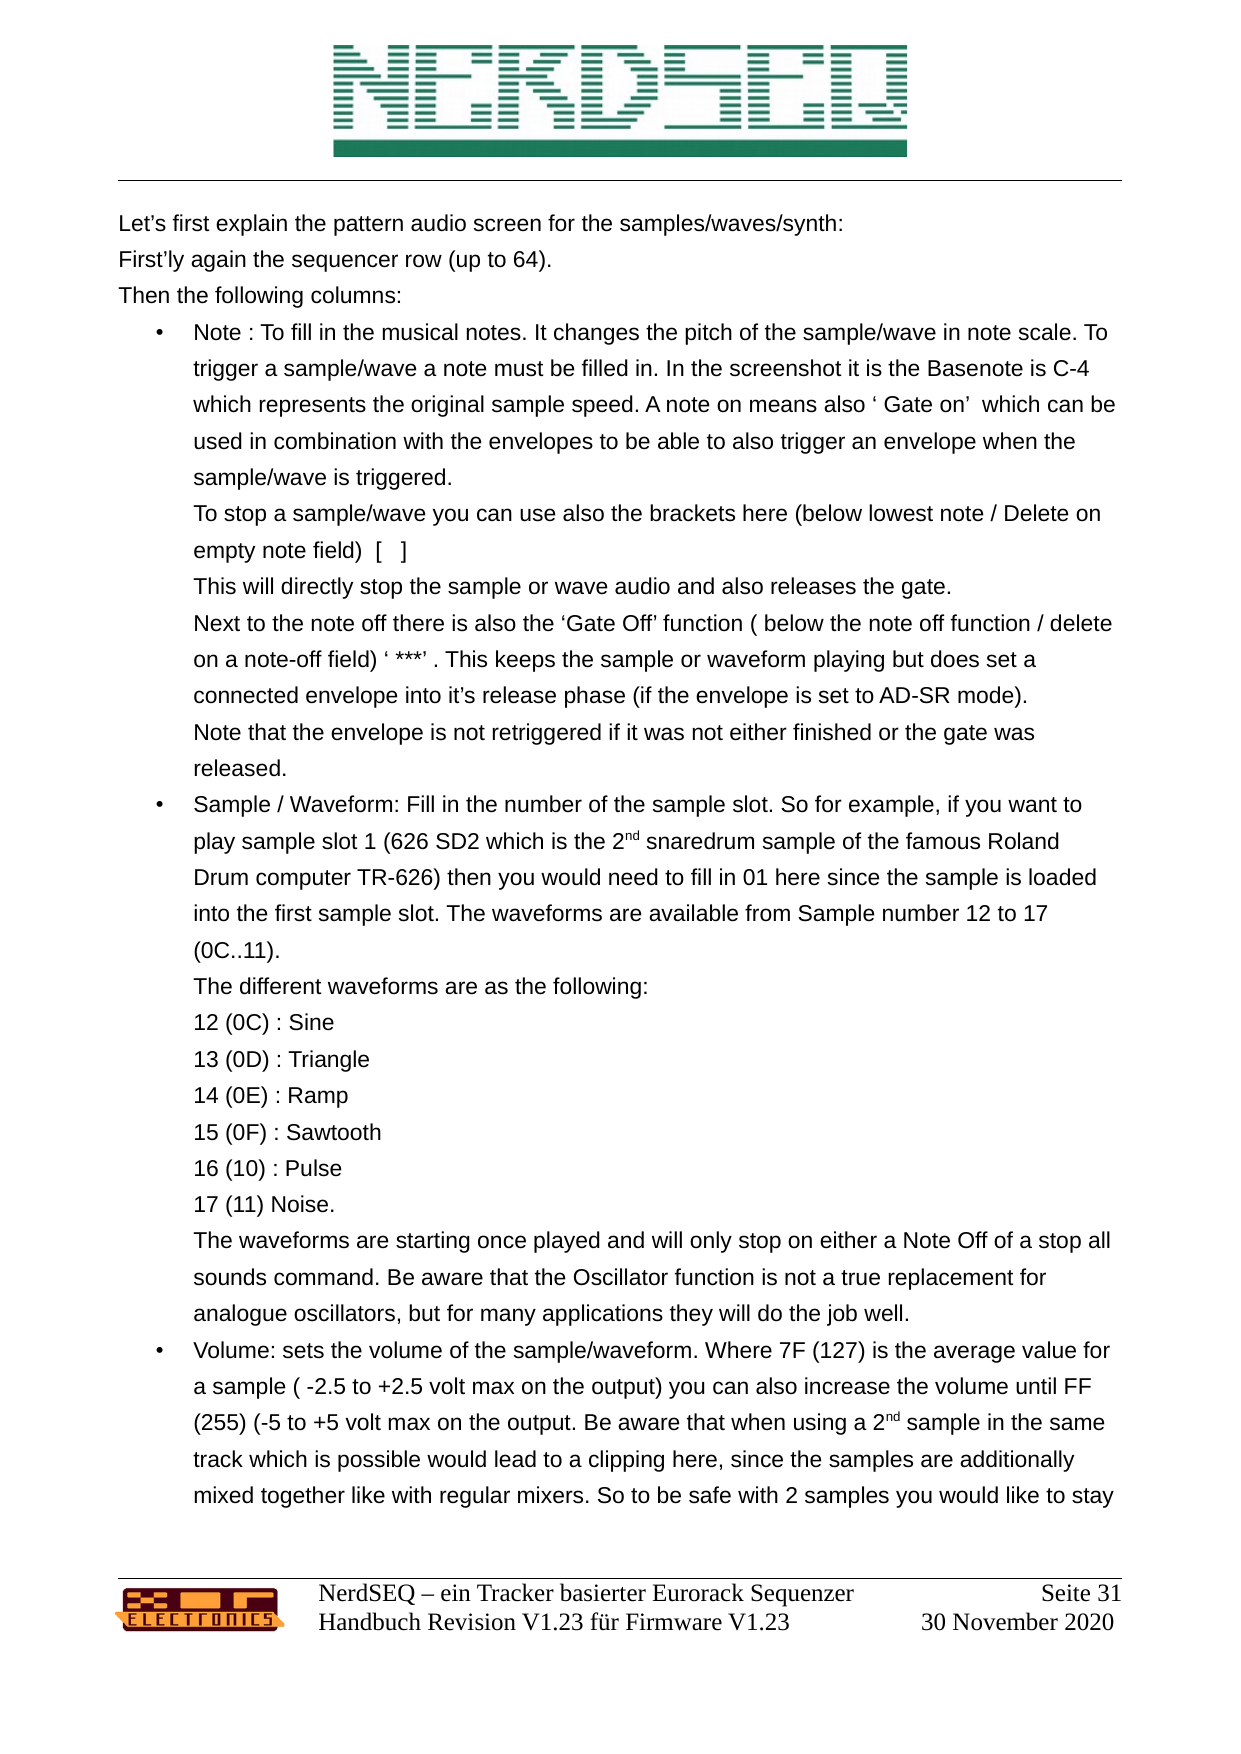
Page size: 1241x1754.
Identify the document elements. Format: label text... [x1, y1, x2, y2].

list 13 (0D) : Triangle [156, 1046, 1122, 1072]
text Next to the note off there is also the ‘Gate Off’ function ( below the note off function / delete on a note-off field) ‘ ***’ . This keeps the sample or waveform playing but does set a connected envelope into it’s release phase (if the envelope is set to AD-SR mode). [118, 609, 1122, 708]
list The different waveforms are as the following: [156, 973, 1122, 999]
list Note : To fill in the musical notes. It changes the pitch of the sample/wave in note scale. To trigger a sample/wave a note must be filled in. In the screenshot it is the Basenote is C-4 which represents the original sample speed. A note on means also ‘ Gate on’ which can be used in combination with the envelopes to be able to also trigger an envelope when the sample/wave is triggered. To stop a sample/wave you can use also the brackets here (below lowest note / Delete on empty note field) [ ] [156, 319, 1122, 563]
text Note that the envelope is not retriggered if it was not either finished or the gate was released. [118, 718, 1122, 781]
list The waveforms are starting once played and will only stop on either a Note Off of a stop all sounds command. Be aware that the Oscillator function is not a true replacement for analogue oscillators, but for many applications they will do the job well. [156, 1227, 1122, 1327]
text Then the following columns: [118, 282, 1122, 309]
picture [333, 45, 908, 157]
list 16 (10) : Pulse [156, 1155, 1122, 1181]
list This will directly stop the sample or wave audio and also releases the gate. [156, 573, 1122, 599]
list Sample / Waveform: Fill in the number of the sample slot. So for example, if you want to play sample slot 1 (626 SD2 which is the 2nd snaredrum sample of the famous Roland Drum computer TR-626) then you would need to fill in 01 here since the sample is loaded into the first sample slot. The waveforms are available from Sample number 12 to 17 (0C..11). [156, 791, 1122, 963]
text Let’s first explain the pattern audio screen for the samples/waves/synth: [118, 209, 1122, 236]
list Volume: sets the volume of the sample/waveform. Where 7F (127) is the average value for a sample ( -2.5 to +2.5 volt max on the output) you can also increase the volume until FF (255) (-5 to +5 volt max on the output. Be aware that when using a 2nd sample in the same track which is possible would lead to a clipping here, since the samples are additionally mixed together like with regular mixers. So to be safe with 2 samples you would like to stay [156, 1337, 1122, 1508]
list 12 (0C) : Sine [156, 1009, 1122, 1036]
list 14 (0E) : Ramp [156, 1082, 1122, 1108]
list 15 (0F) : Sawtooth [156, 1118, 1122, 1145]
list 17 (11) Noise. [156, 1191, 1122, 1217]
text First’ly again the sequencer row (up to 64). [118, 246, 1122, 272]
picture [115, 1584, 285, 1634]
